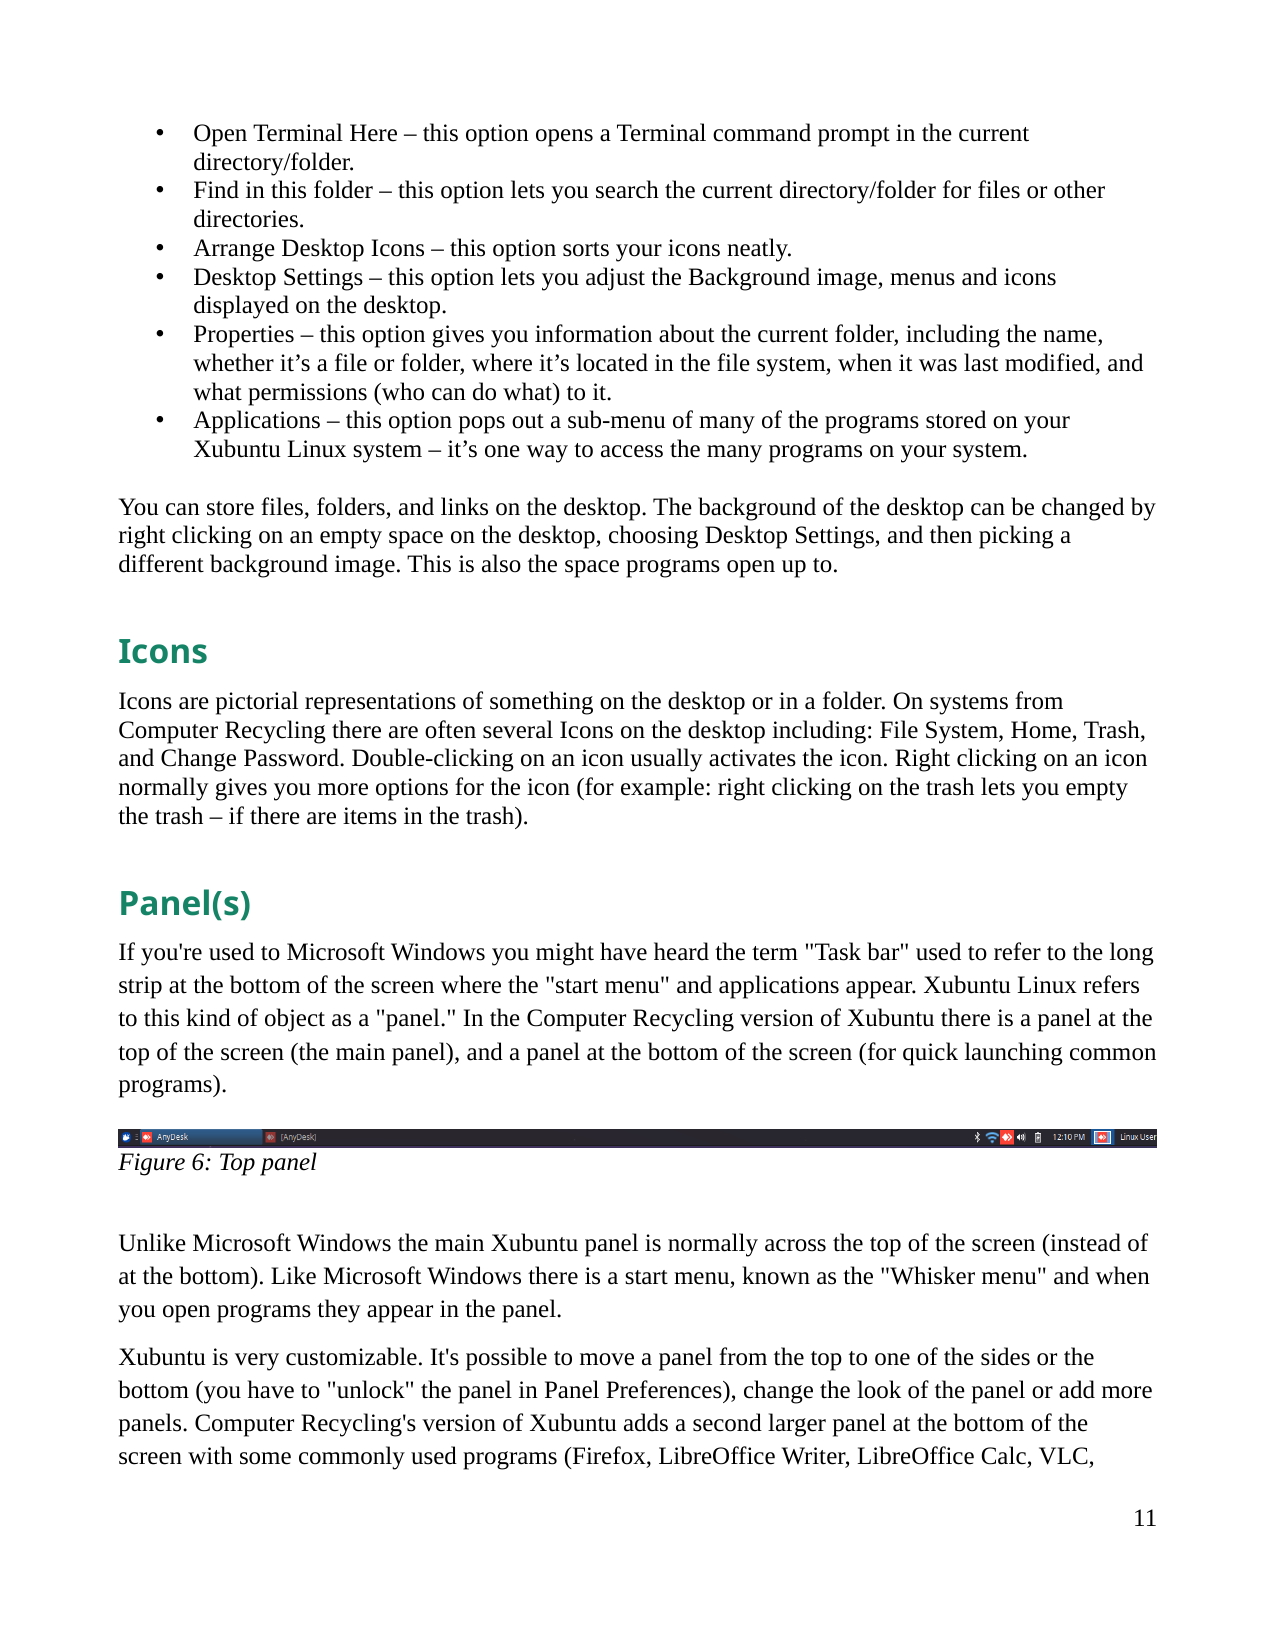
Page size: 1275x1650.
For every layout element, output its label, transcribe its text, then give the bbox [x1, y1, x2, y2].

list Properties – this option gives you information about the current folder, including the name, whether it’s a file or folder, where it’s located in the file system, when it was last modified, and what permissions (who can do what) to it. [156, 319, 1157, 406]
picture [118, 1129, 1157, 1148]
subtitle Icons [118, 628, 1157, 673]
text Figure 6: Top panel [118, 1148, 1157, 1176]
list Open Terminal Here – this option opens a Terminal command prompt in the current directory/folder. [156, 118, 1157, 176]
text Icons are pictorial representations of something on the desktop or in a folder. On systems from Computer Recycling there are often several Icons on the desktop including: File System, Home, Trash, and Change Password. Double-clicking on an icon usually activates the icon. Right clicking on an icon normally gives you more options for the icon (for example: right clicking on the trash lets you empty the trash – if there are items in the trash). [118, 686, 1157, 830]
list Arrange Desktop Icons – this option sorts your icons neatly. [156, 233, 1157, 262]
text If you're used to Microsoft Windows you might have heard the term "Task bar" used to refer to the long strip at the bottom of the screen where the "start menu" and applications appear. Xubuntu Linux refers to this kind of object as a "panel." In the Computer Recycling version of Xubuntu there is a panel at the top of the screen (the main panel), and a panel at the bottom of the screen (for quick launching common programs). [118, 937, 1157, 1098]
list Desktop Settings – this option lets you adjust the Background image, menus and icons displayed on the desktop. [156, 262, 1157, 319]
text You can store files, folders, and links on the desktop. The background of the desktop can be changed by right clicking on an empty space on the desktop, choosing Desktop Settings, and then picking a different background image. This is also the space programs open up to. [118, 492, 1157, 578]
list Find in this folder – this option lets you search the current directory/folder for files or other directories. [156, 176, 1157, 233]
text Unlike Microsoft Windows the main Xubuntu panel is normally across the top of the screen (instead of at the bottom). Like Microsoft Windows there is a start menu, known as the "Whisker menu" and when you open programs they appear in the panel. [118, 1228, 1157, 1323]
text Xubuntu is very customizable. It's possible to move a panel from the top to one of the sides or the bottom (you have to "unlock" the panel in Panel Preferences), change the look of the panel or add more panels. Computer Recycling's version of Xubuntu adds a second larger panel at the bottom of the screen with some commonly used programs (Firefox, LibreOffice Writer, LibreOffice Calc, VLC, [118, 1342, 1157, 1469]
list Applications – this option pops out a sub-menu of many of the programs stored on your Xubuntu Linux system – it’s one way to access the many programs on your system. [156, 406, 1157, 463]
subtitle Panel(s) [118, 879, 1157, 925]
